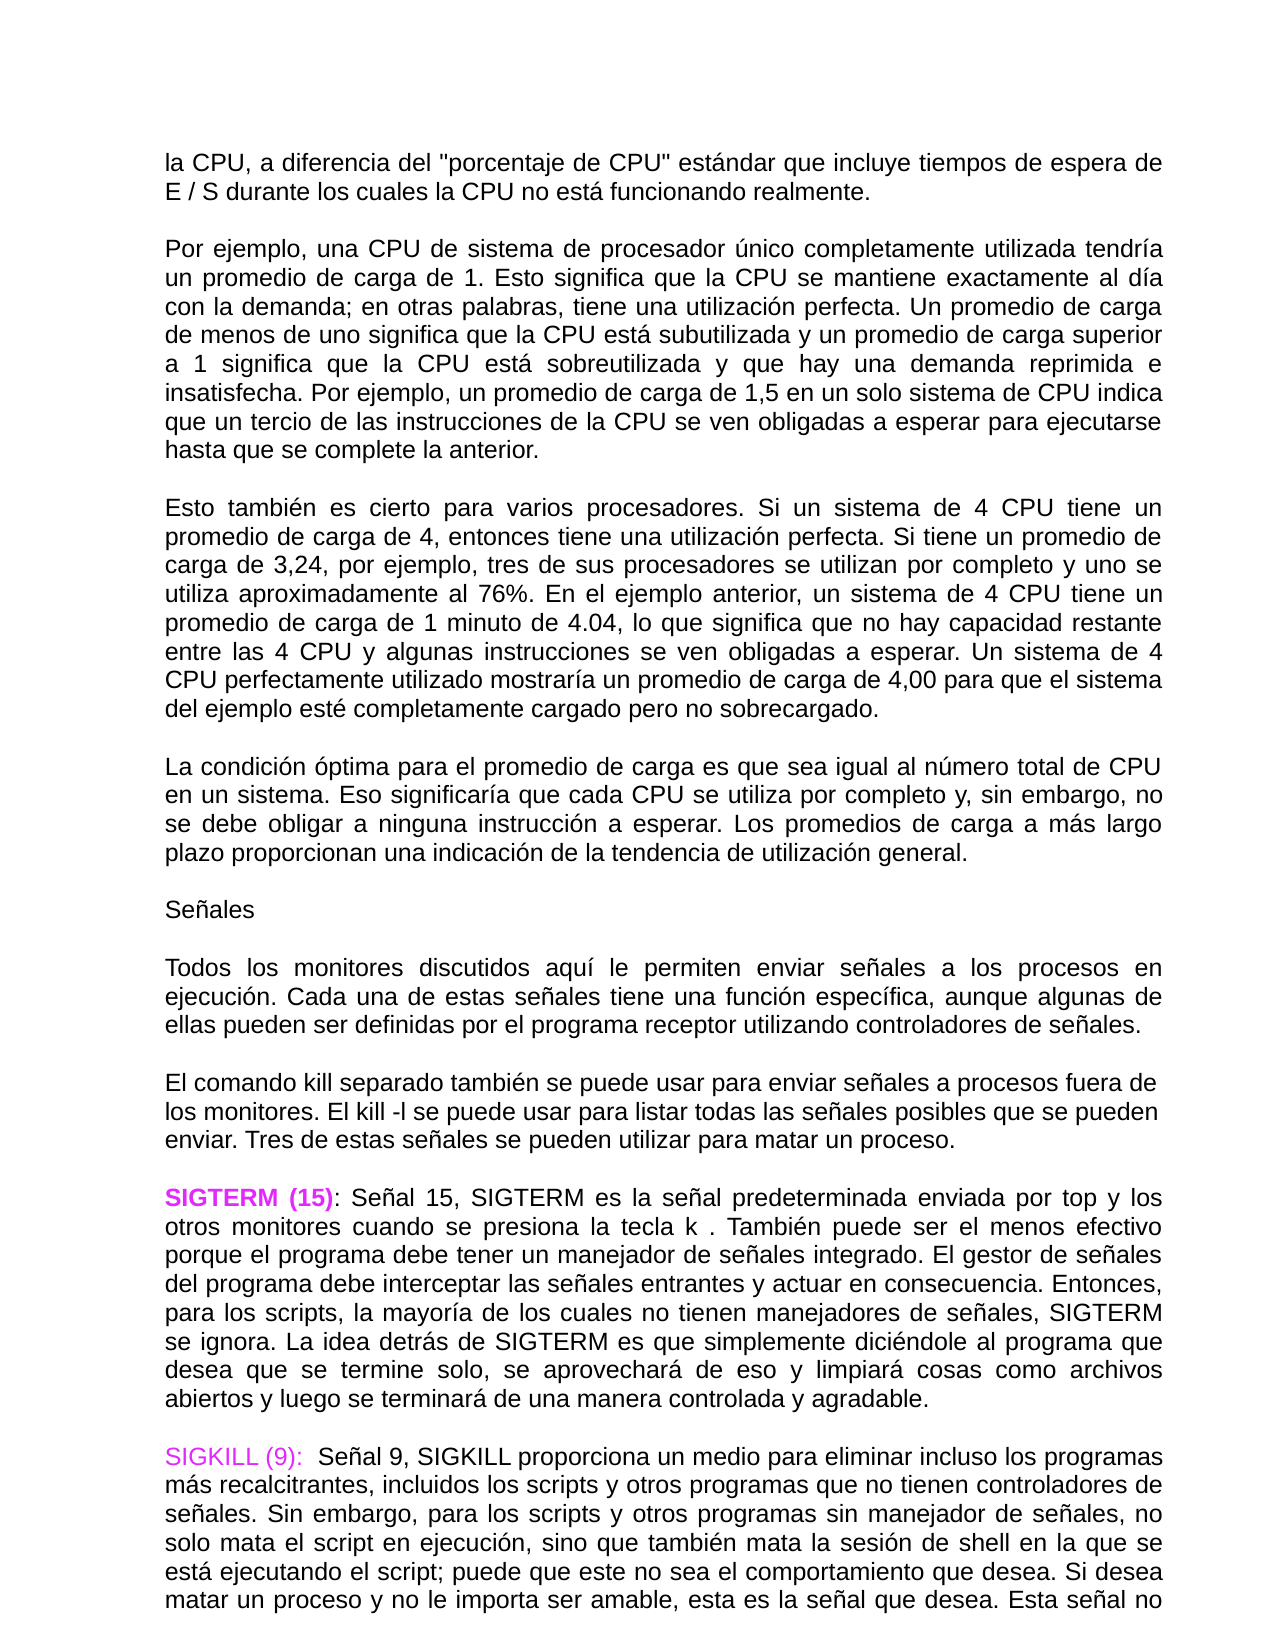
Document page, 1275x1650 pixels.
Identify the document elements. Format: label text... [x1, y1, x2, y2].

text Esto también es cierto para varios procesadores. Si un sistema de 4 CPU tiene un promedio de carga de 4, entonces tiene una utilización perfecta. Si tiene un promedio de carga de 3,24, por ejemplo, tres de sus procesadores se utilizan por completo y uno se utiliza aproximadamente al 76%. En el ejemplo anterior, un sistema de 4 CPU tiene un promedio de carga de 1 minuto de 4.04, lo que significa que no hay capacidad restante entre las 4 CPU y algunas instrucciones se ven obligadas a esperar. Un sistema de 4 CPU perfectamente utilizado mostraría un promedio de carga de 4,00 para que el sistema del ejemplo esté completamente cargado pero no sobrecargado. [164, 493, 1164, 723]
text La condición óptima para el promedio de carga es que sea igual al número total de CPU en un sistema. Eso significaría que cada CPU se utiliza por completo y, sin embargo, no se debe obligar a ninguna instrucción a esperar. Los promedios de carga a más largo plazo proporcionan una indicación de la tendencia de utilización general. [164, 752, 1164, 867]
text SIGTERM (15): Señal 15, SIGTERM es la señal predeterminada enviada por top y los otros monitores cuando se presiona la tecla k . También puede ser el menos efectivo porque el programa debe tener un manejador de señales integrado. El gestor de señales del programa debe interceptar las señales entrantes y actuar en consecuencia. Entonces, para los scripts, la mayoría de los cuales no tienen manejadores de señales, SIGTERM se ignora. La idea detrás de SIGTERM es que simplemente diciéndole al programa que desea que se termine solo, se aprovechará de eso y limpiará cosas como archivos abiertos y luego se terminará de una manera controlada y agradable. [164, 1183, 1164, 1413]
text El comando kill separado también se puede usar para enviar señales a procesos fuera de los monitores. El kill -l se puede usar para listar todas las señales posibles que se pueden enviar. Tres de estas señales se pueden utilizar para matar un proceso. [164, 1068, 1164, 1154]
text Por ejemplo, una CPU de sistema de procesador único completamente utilizada tendría un promedio de carga de 1. Esto significa que la CPU se mantiene exactamente al día con la demanda; en otras palabras, tiene una utilización perfecta. Un promedio de carga de menos de uno significa que la CPU está subutilizada y un promedio de carga superior a 1 significa que la CPU está sobreutilizada y que hay una demanda reprimida e insatisfecha. Por ejemplo, un promedio de carga de 1,5 en un solo sistema de CPU indica que un tercio de las instrucciones de la CPU se ven obligadas a esperar para ejecutarse hasta que se complete la anterior. [164, 234, 1164, 464]
text SIGKILL (9): Señal 9, SIGKILL proporciona un medio para eliminar incluso los programas más recalcitrantes, incluidos los scripts y otros programas que no tienen controladores de señales. Sin embargo, para los scripts y otros programas sin manejador de señales, no solo mata el script en ejecución, sino que también mata la sesión de shell en la que se está ejecutando el script; puede que este no sea el comportamiento que desea. Si desea matar un proceso y no le importa ser amable, esta es la señal que desea. Esta señal no [164, 1442, 1164, 1614]
text Todos los monitores discutidos aquí le permiten enviar señales a los procesos en ejecución. Cada una de estas señales tiene una función específica, aunque algunas de ellas pueden ser definidas por el programa receptor utilizando controladores de señales. [164, 953, 1164, 1039]
text la CPU, a diferencia del "porcentaje de CPU" estándar que incluye tiempos de espera de E / S durante los cuales la CPU no está funcionando realmente. [164, 148, 1164, 205]
text Señales [164, 895, 1164, 924]
